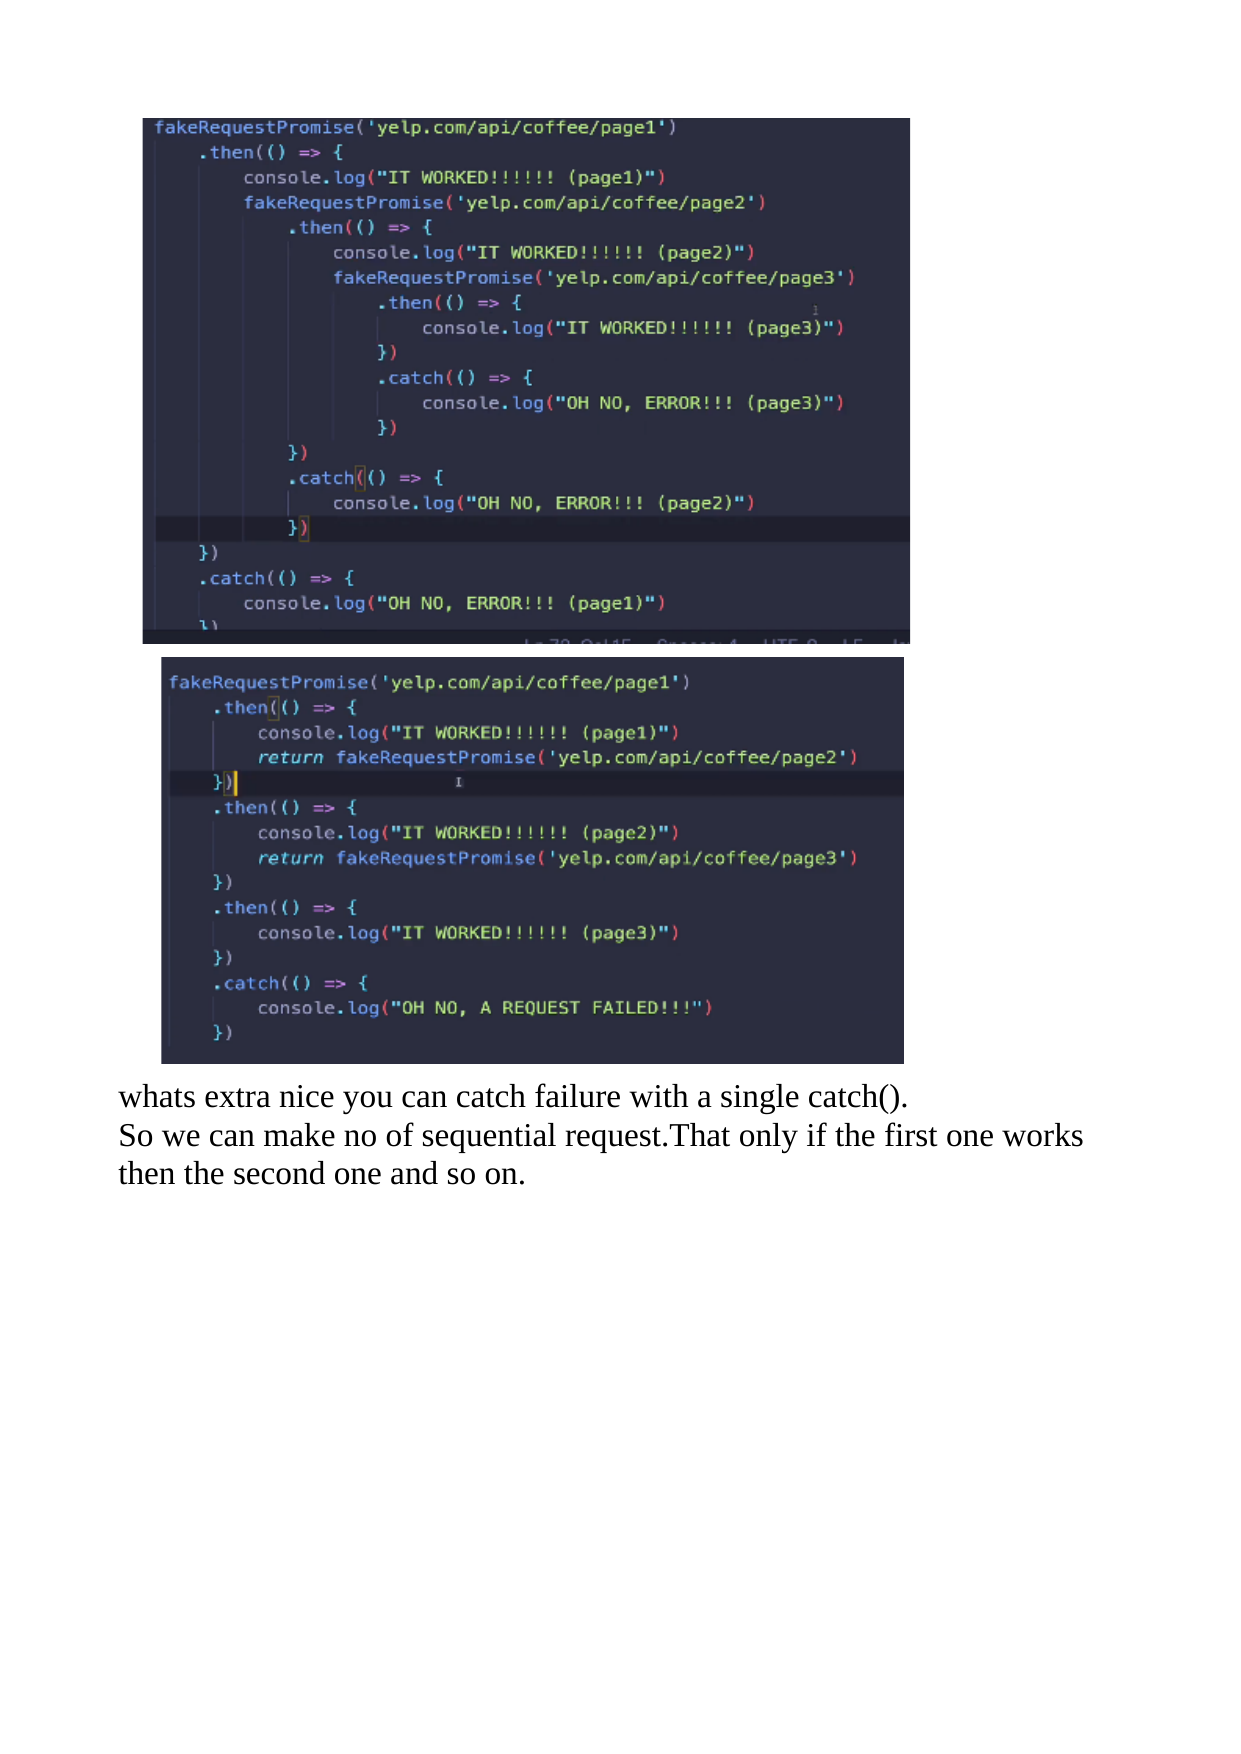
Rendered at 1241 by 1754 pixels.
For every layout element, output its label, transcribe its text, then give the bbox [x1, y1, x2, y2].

picture [161, 657, 904, 1064]
text whats extra nice you can catch failure with a single catch(). [118, 1076, 1122, 1115]
text So we can make no of sequential request.That only if the first one works then the second one and so on. [118, 1115, 1122, 1191]
picture [142, 118, 911, 644]
